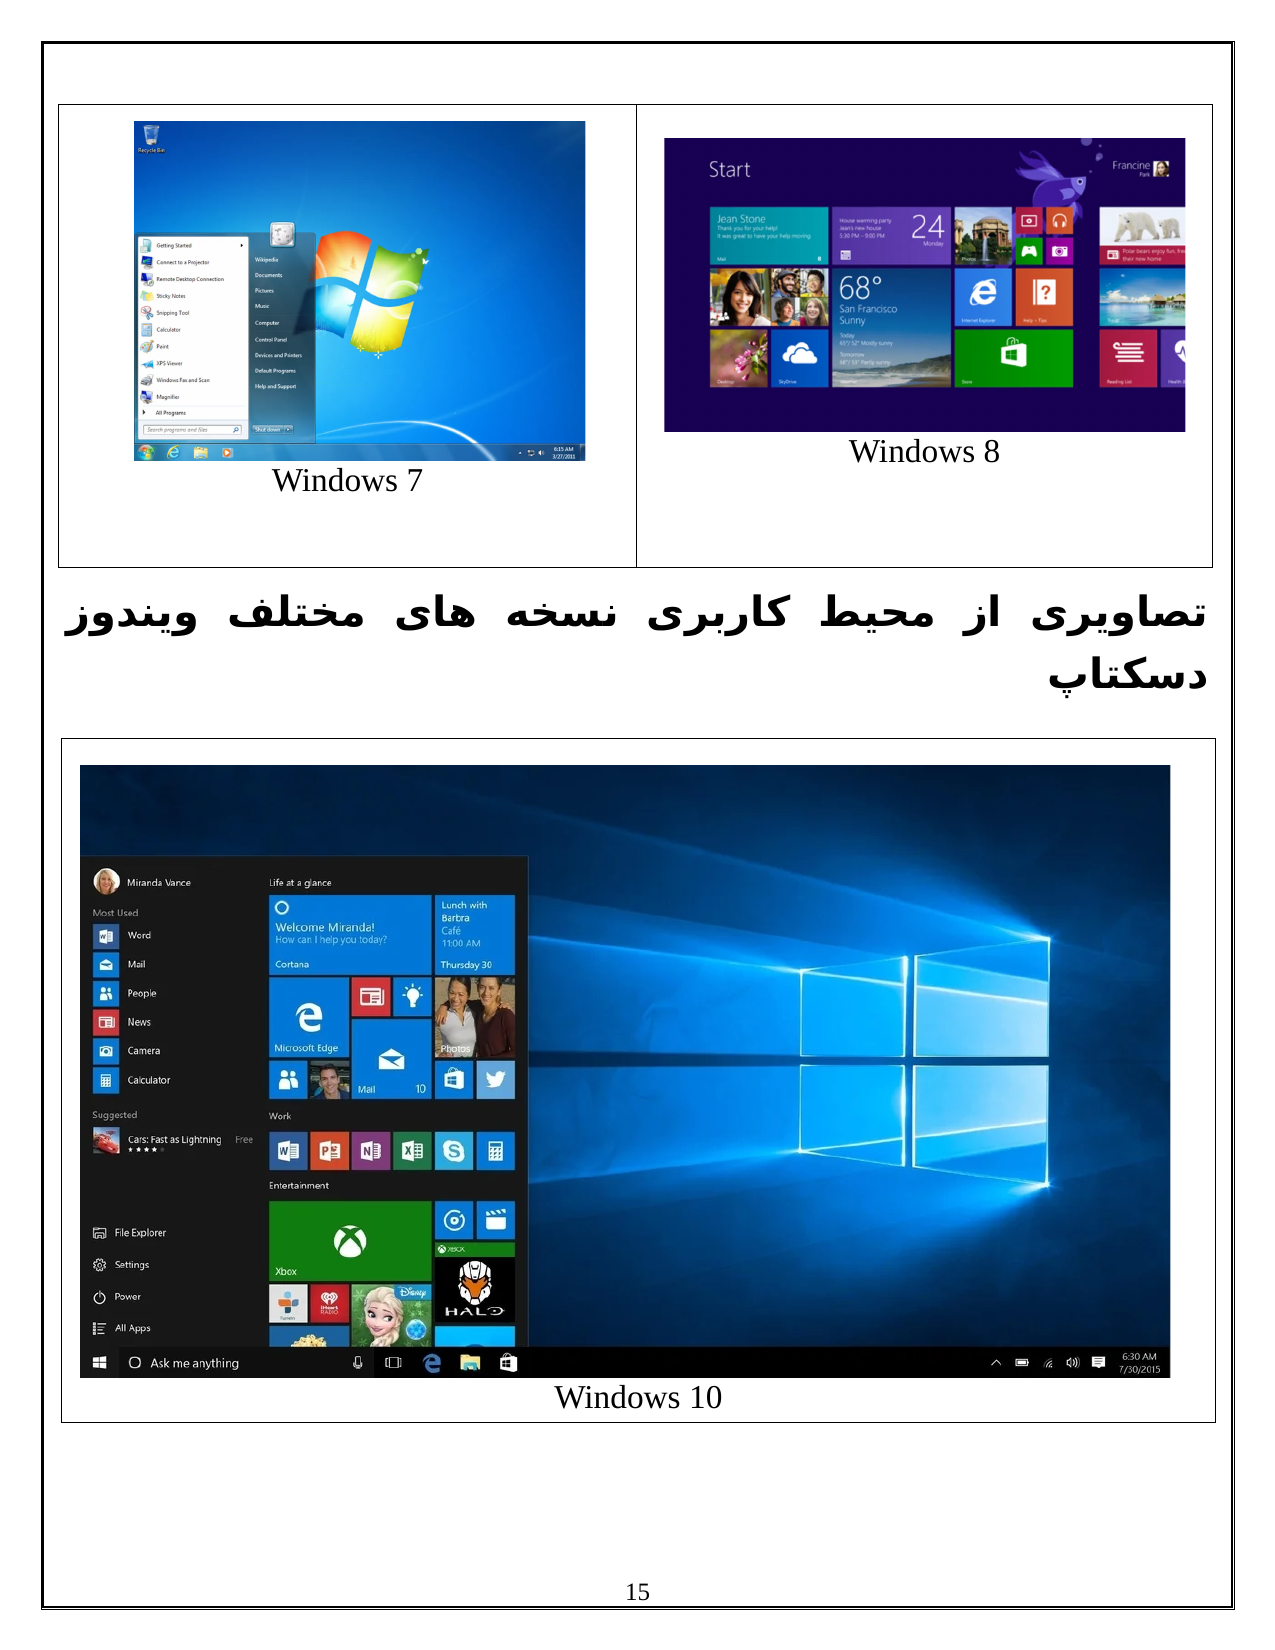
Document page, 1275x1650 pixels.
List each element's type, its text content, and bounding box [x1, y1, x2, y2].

picture [664, 138, 1186, 432]
table_cell Windows 7 [59, 105, 636, 567]
table_cell Windows 8 [637, 105, 1212, 567]
picture [80, 765, 1171, 1378]
picture [134, 121, 586, 461]
table_header Windows 10 [62, 739, 1215, 1422]
subtitle تصاویری از محیط کاربری نسخه های مختلف ویندوز دسکتاپ [66, 589, 1209, 706]
